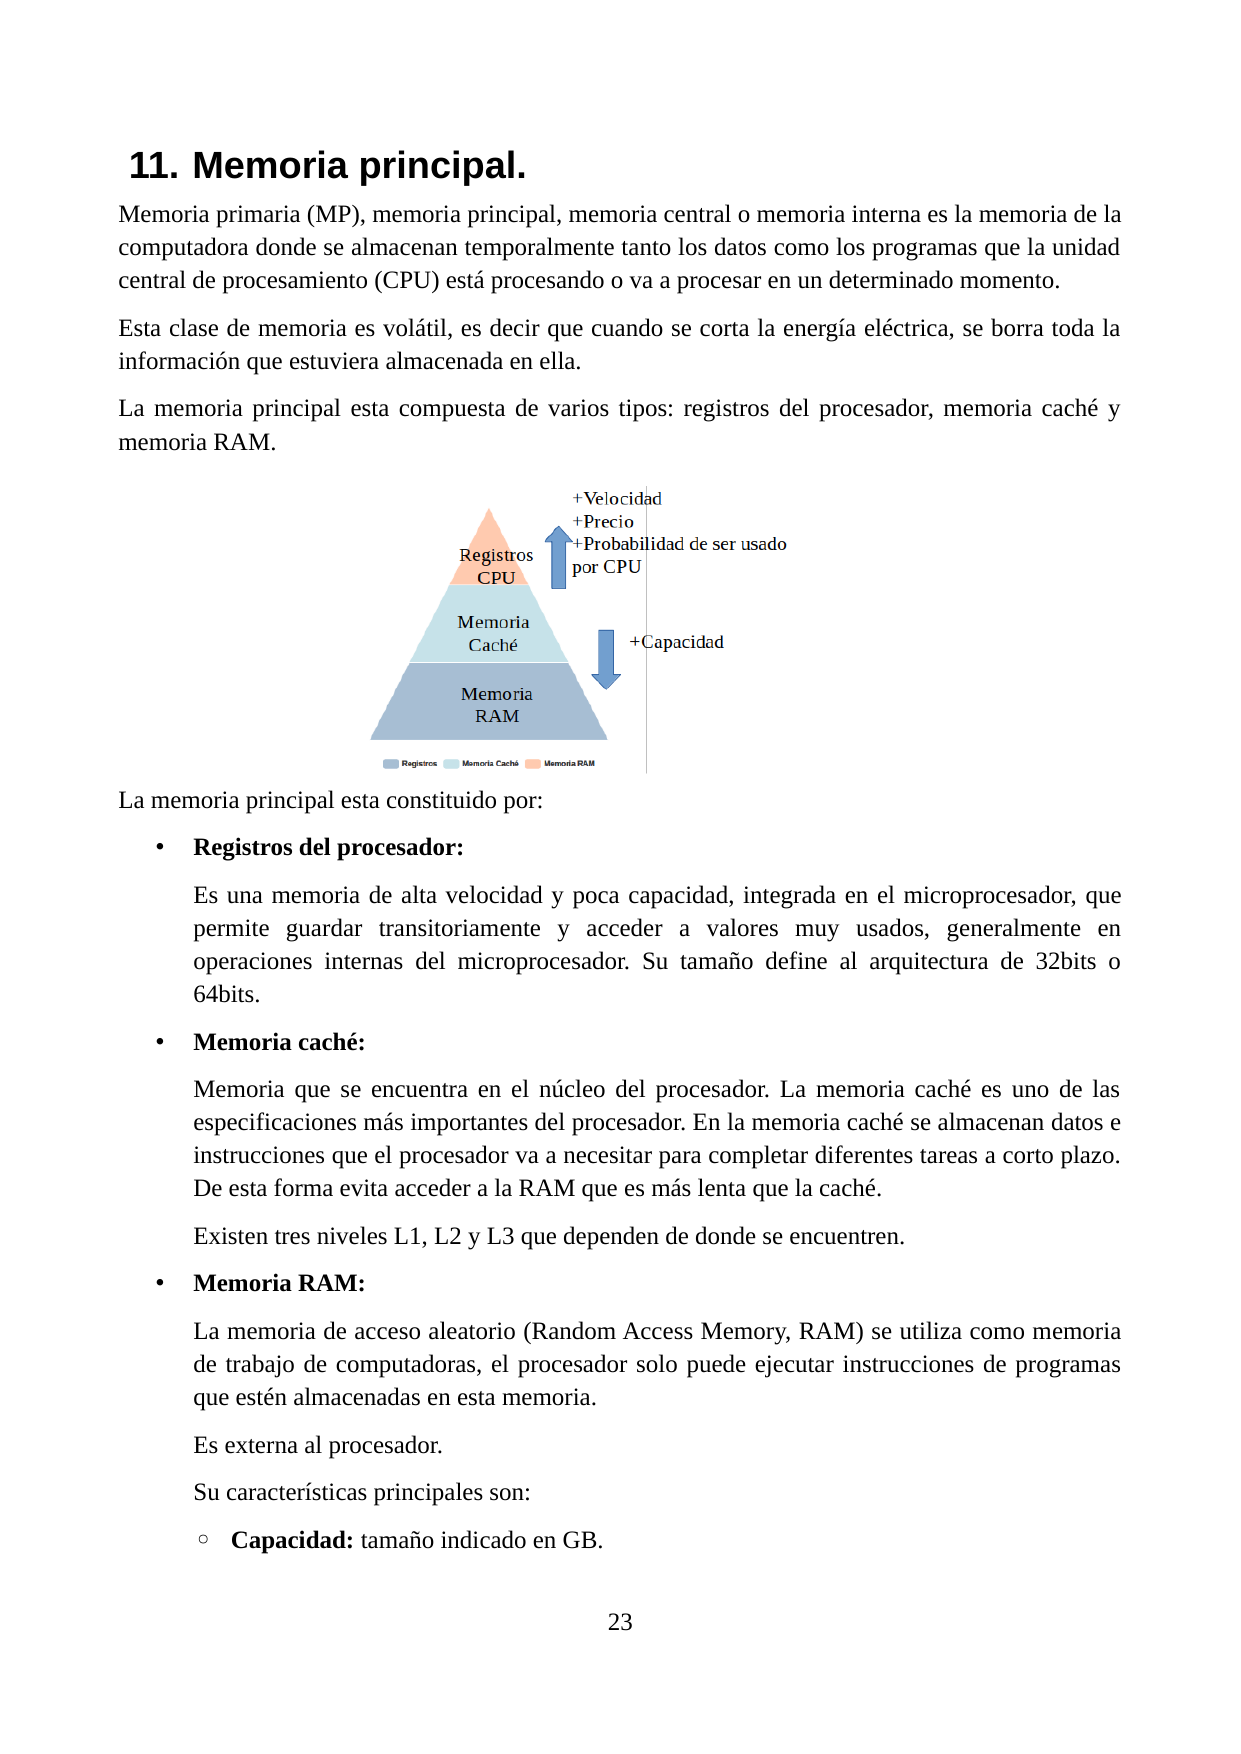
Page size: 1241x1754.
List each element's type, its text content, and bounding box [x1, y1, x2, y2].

list La memoria de acceso aleatorio (Random Access Memory, RAM) se utiliza como memoria de trabajo de computadoras, el procesador solo puede ejecutar instrucciones de programas que estén almacenadas en esta memoria. [156, 1316, 1122, 1411]
picture [288, 459, 796, 781]
list Memoria caché: [156, 1027, 1122, 1055]
list Capacidad: tamaño indicado en GB. [193, 1525, 1122, 1554]
list Memoria RAM: [156, 1268, 1122, 1297]
text Memoria primaria (MP), memoria principal, memoria central o memoria interna es la memoria de la computadora donde se almacenan temporalmente tanto los datos como los programas que la unidad central de procesamiento (CPU) está procesando o va a procesar en un determinado momento. [118, 199, 1122, 294]
list Es una memoria de alta velocidad y poca capacidad, integrada en el microprocesador, que permite guardar transitoriamente y acceder a valores muy usados, generalmente en operaciones internas del microprocesador. Su tamaño define al arquitectura de 32bits o 64bits. [156, 880, 1122, 1008]
text La memoria principal esta compuesta de varios tipos: registros del procesador, memoria caché y memoria RAM. [118, 393, 1122, 455]
text Esta clase de memoria es volátil, es decir que cuando se corta la energía eléctrica, se borra toda la información que estuviera almacenada en ella. [118, 313, 1122, 375]
list Existen tres niveles L1, L2 y L3 que dependen de donde se encuentren. [156, 1221, 1122, 1250]
text La memoria principal esta constituido por: [118, 474, 1122, 813]
list Su características principales son: [156, 1477, 1122, 1506]
list Es externa al procesador. [156, 1430, 1122, 1458]
subtitle Memoria principal. [118, 143, 1122, 187]
list Registros del procesador: [156, 832, 1122, 861]
list Memoria que se encuentra en el núcleo del procesador. La memoria caché es uno de las especificaciones más importantes del procesador. En la memoria caché se almacenan datos e instrucciones que el procesador va a necesitar para completar diferentes tareas a corto plazo. De esta forma evita acceder a la RAM que es más lenta que la caché. [156, 1074, 1122, 1202]
